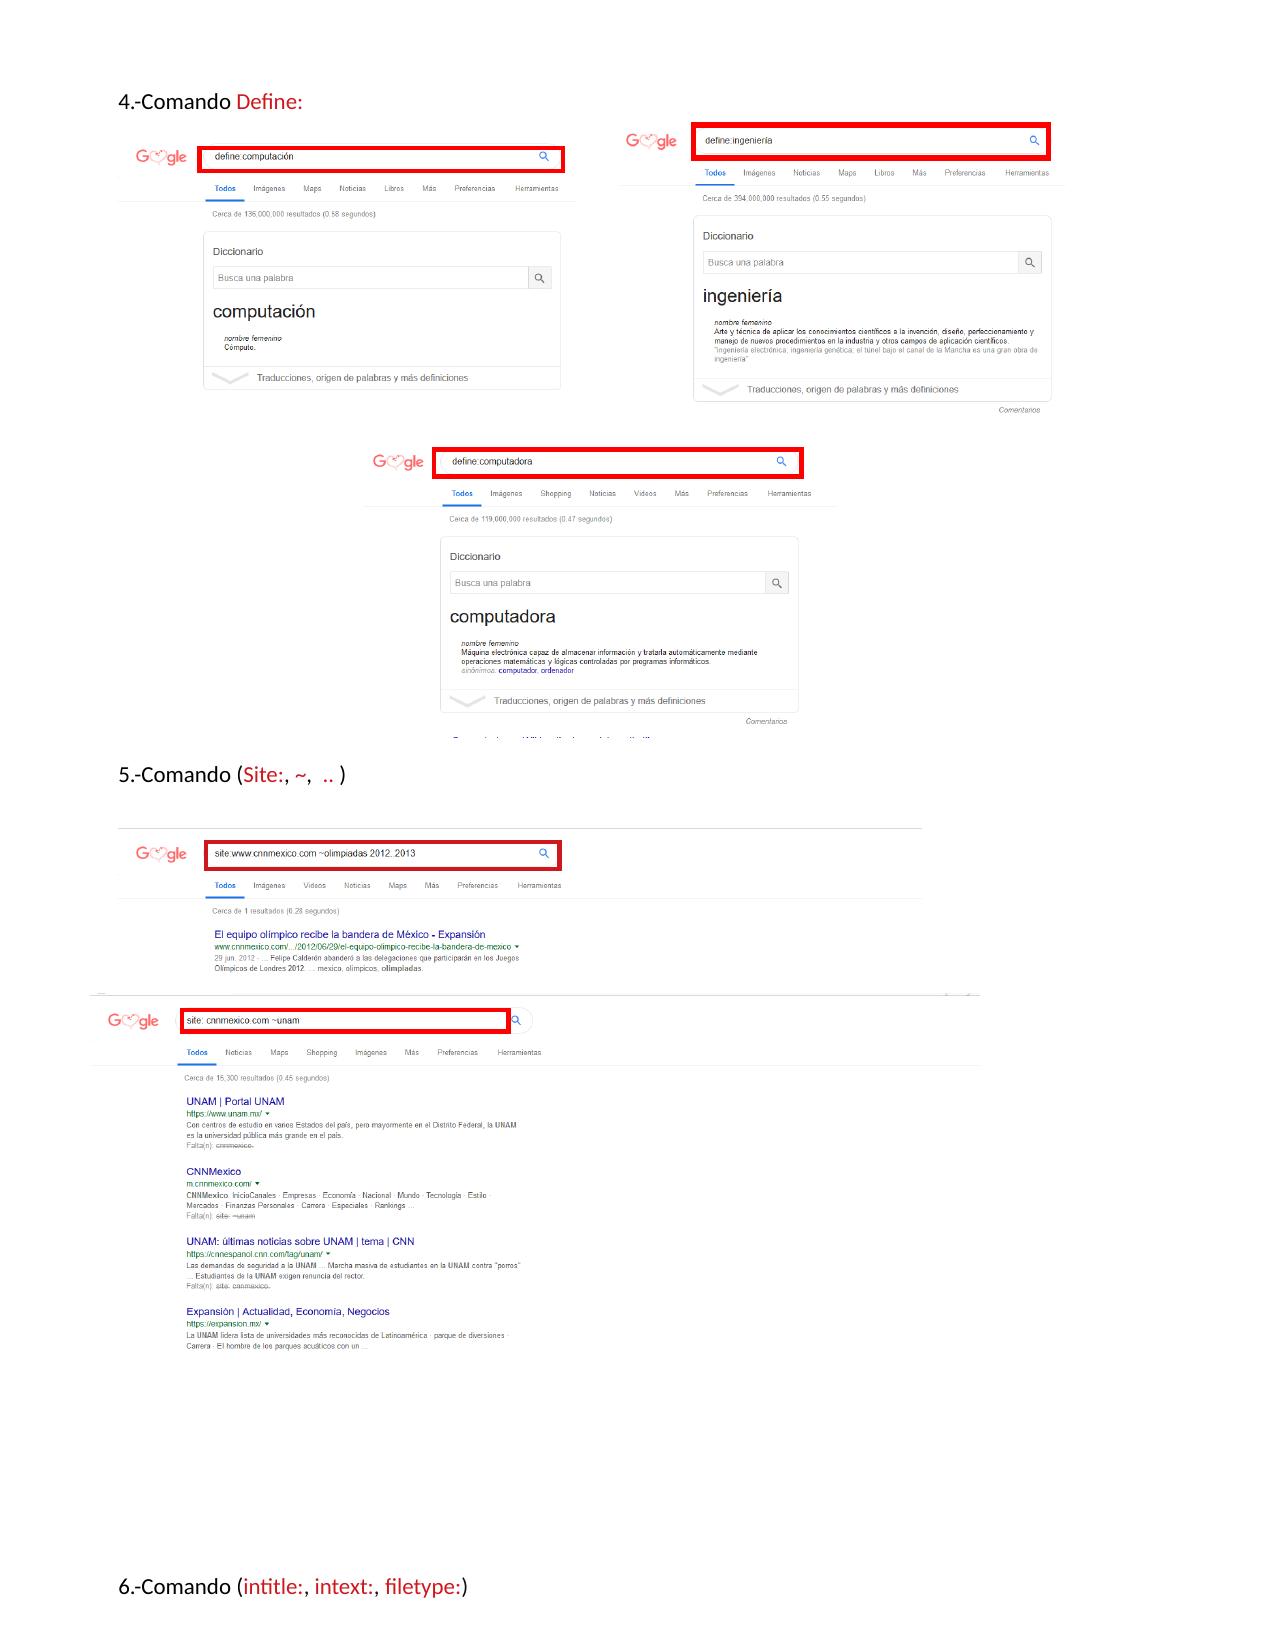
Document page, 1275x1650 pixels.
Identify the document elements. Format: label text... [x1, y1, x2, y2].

picture [118, 828, 922, 867]
text 6.-Comando (intitle:, intext:, filetype:) [118, 1572, 1205, 1600]
picture [620, 123, 636, 421]
picture [90, 993, 980, 1366]
text 4.-Comando Define: [118, 87, 1205, 115]
picture [362, 440, 373, 738]
picture [208, 844, 557, 867]
text 5.-Comando (Site:, ~, .. ) [118, 760, 1205, 788]
